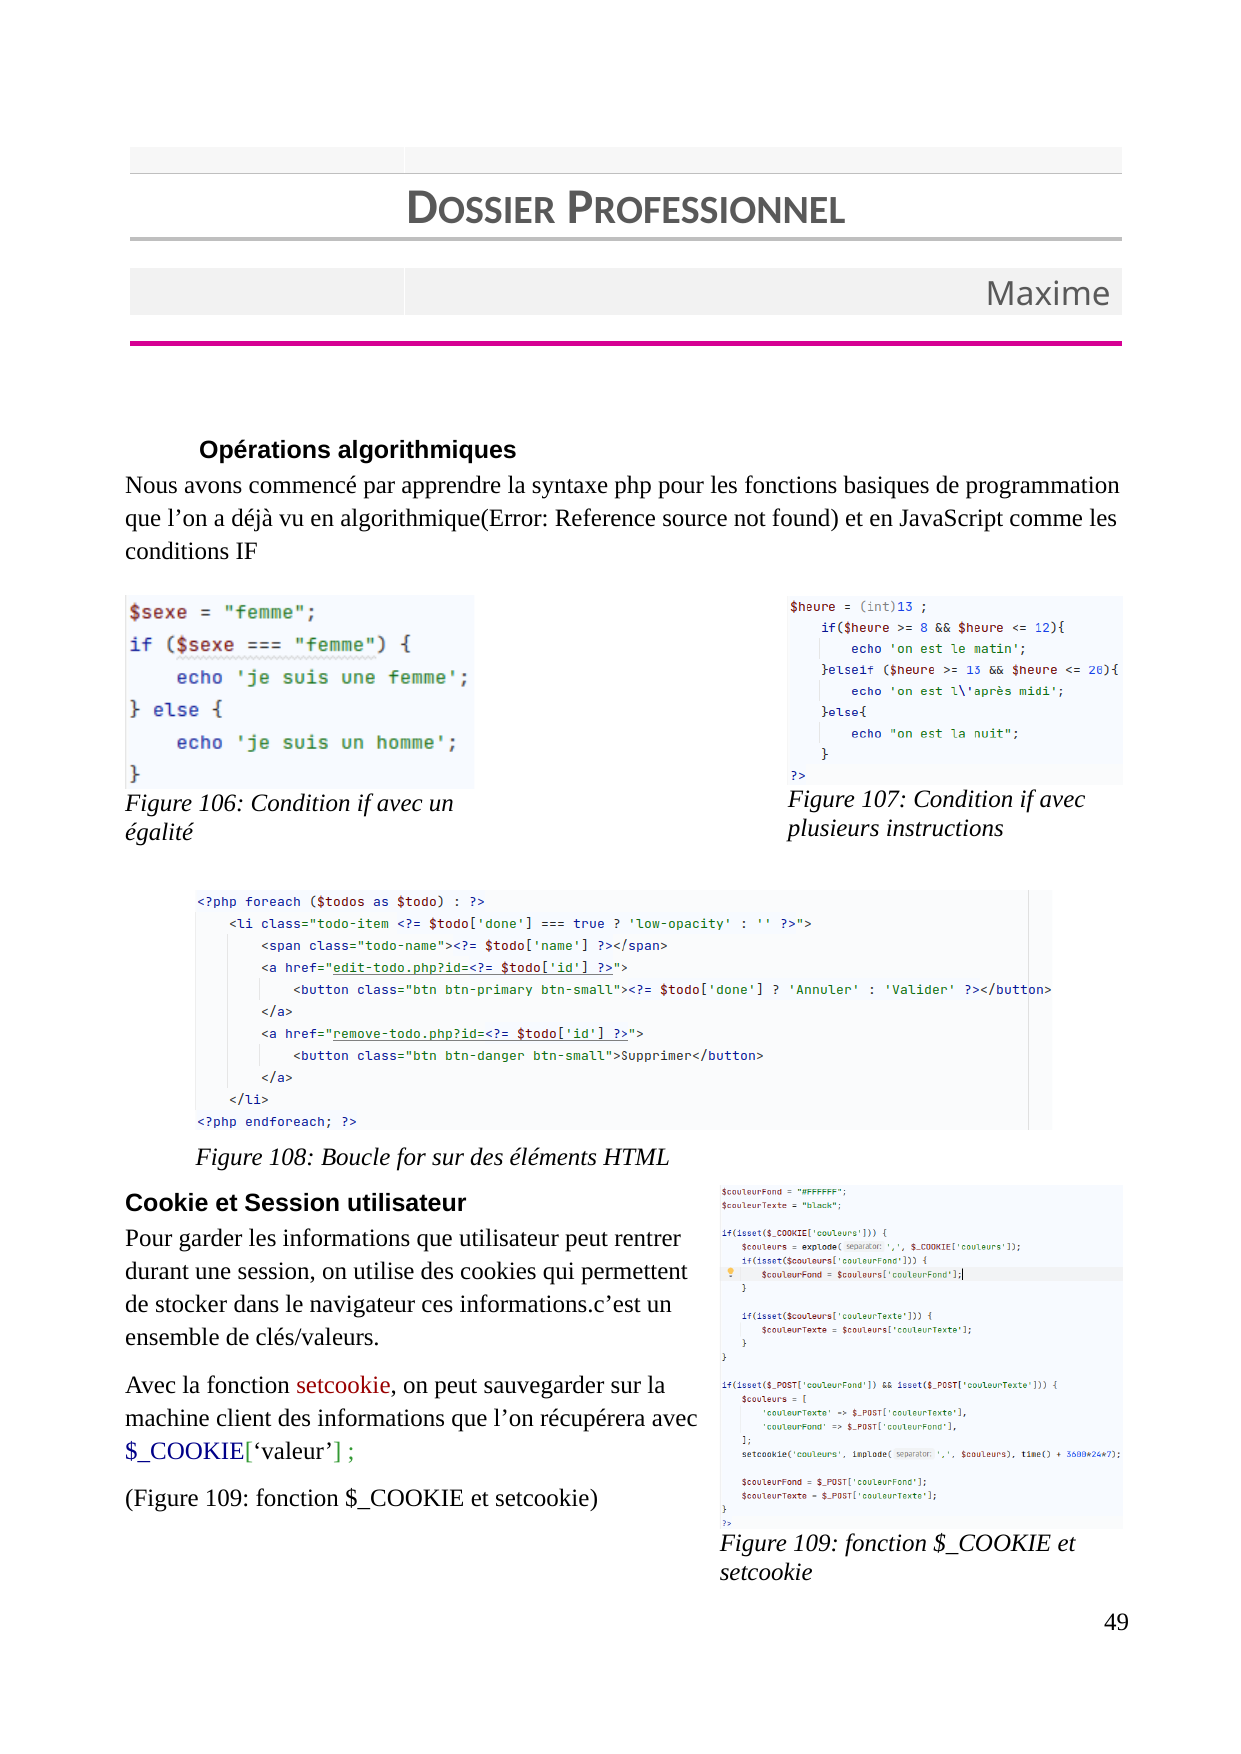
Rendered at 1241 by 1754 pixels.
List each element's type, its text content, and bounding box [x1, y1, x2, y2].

text Avec la fonction setcookie, on peut sauvegarder sur la machine client des informations que l’on récupérera avec $_COOKIE[‘valeur’] ; [125, 1370, 719, 1464]
text (Figure 109: fonction $_COOKIE et setcookie) [125, 1483, 719, 1512]
picture [125, 595, 475, 789]
text Figure 108: Boucle for sur des éléments HTML [195, 1130, 1052, 1170]
text Figure 106: Condition if avec un égalité [125, 789, 474, 846]
text Pour garder les informations que utilisateur peut rentrer durant une session, on utilise des cookies qui permettent de stocker dans le navigateur ces informations.c’est un ensemble de clés/valeurs. [125, 1223, 719, 1351]
picture [195, 890, 1053, 1130]
subtitle Opérations algorithmiques [125, 435, 1123, 463]
text Nous avons commencé par apprendre la syntaxe php pour les fonctions basiques de programmation que l’on a déjà vu en algorithmique(Erreur : source de la référence non trouvée) et en JavaScript comme les conditions IF [125, 470, 1123, 564]
picture [719, 1185, 1123, 1529]
picture [787, 596, 1123, 785]
text Figure 109: fonction $_COOKIE et setcookie [719, 1529, 1123, 1586]
subtitle Cookie et Session utilisateur [125, 929, 1123, 1217]
text Figure 107: Condition if avec plusieurs instructions [788, 785, 1123, 842]
